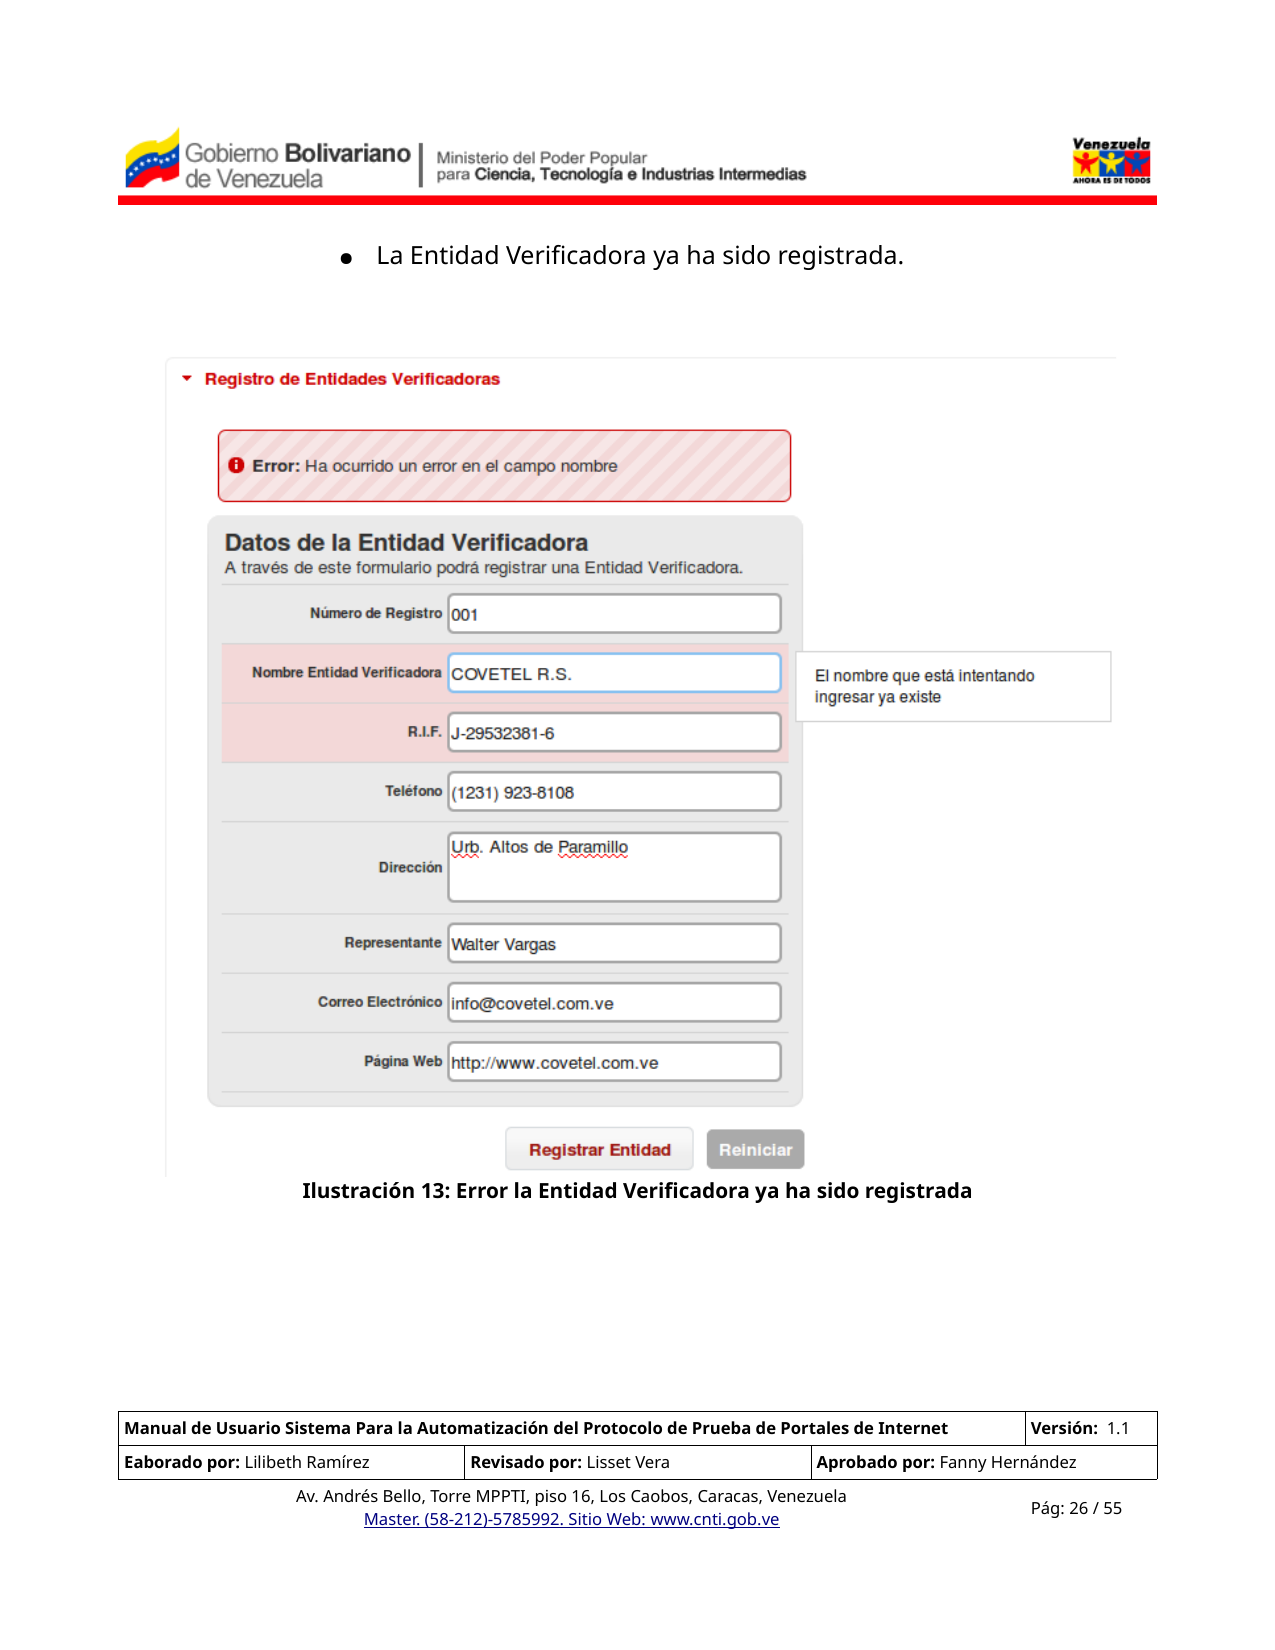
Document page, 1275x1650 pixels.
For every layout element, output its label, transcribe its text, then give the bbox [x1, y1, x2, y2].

picture [118, 119, 1157, 205]
list La Entidad Verificadora ya ha sido registrada. [339, 238, 1098, 272]
picture [160, 352, 1117, 1177]
text Ilustración 13: Error la Entidad Verificadora ya ha sido registrada [151, 352, 1124, 1205]
